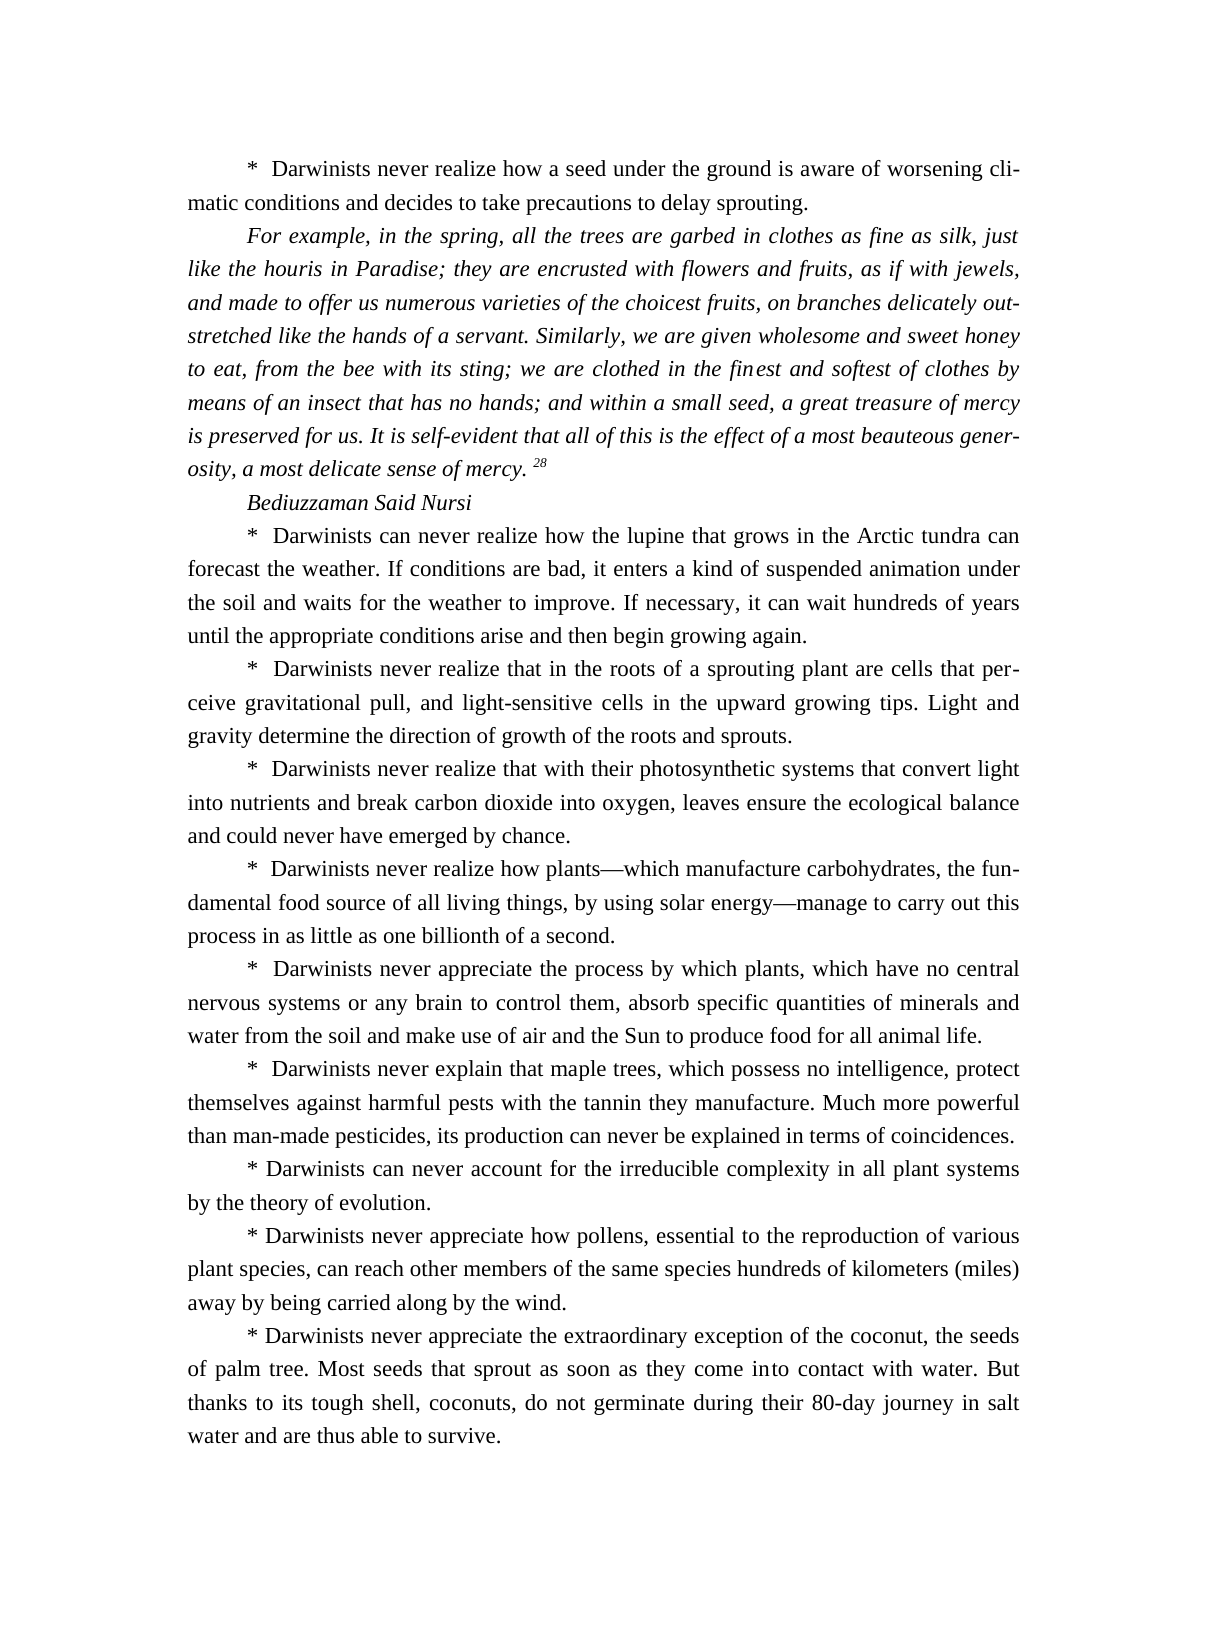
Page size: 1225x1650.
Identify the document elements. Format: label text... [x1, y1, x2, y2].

text Bediuzzaman Said Nursi [187, 483, 1020, 517]
text * Darwinists nev­er ap­pre­ci­ate how pol­lens, es­sen­tial to the re­pro­duc­tion of var­i­ous plant spe­cies, can reach oth­er mem­bers of the same spe­cies hun­dreds of kil­o­me­ters (miles) away by be­ing car­ried along by the wind. [187, 1217, 1020, 1317]
text * Darwinists nev­er ex­plain that ma­ple trees, which pos­sess no in­tel­li­gence, pro­tect them­selves against harm­ful pests with the tan­nin they man­u­fac­ture. Much more pow­er­ful than man-made pes­ti­cides, its pro­duc­tion can nev­er be ex­plained in terms of co­in­ci­den­ces. [187, 1050, 1020, 1150]
text * Darwinists can nev­er ac­count for the ir­re­du­ci­ble com­plex­i­ty in all plant sys­tems by the the­o­ry of ev­o­lu­tion. [187, 1150, 1020, 1217]
text * Darwinists nev­er ap­pre­ci­ate the proc­ess by which plants, which have no cen­tral nerv­ous sys­tems or any brain to con­trol them, ab­sorb spe­cif­ic quan­ti­ties of min­er­als and wa­ter from the soil and make use of air and the Sun to pro­duce food for all an­i­mal life. [187, 950, 1020, 1050]
text * Darwinists nev­er re­al­ize that in the roots of a sprout­ing plant are cells that per­ceive grav­i­ta­tion­al pull, and light-sen­si­tive cells in the up­ward grow­ing tips. Light and grav­i­ty de­ter­mine the di­rec­tion of growth of the roots and sprouts. [187, 650, 1020, 750]
text * Darwinists can nev­er re­al­ize how the lu­pine that grows in the Arctic tun­dra can fore­cast the weath­er. If con­di­tions are bad, it en­ters a kind of sus­pend­ed an­i­ma­tion un­der the soil and waits for the weath­er to im­prove. If nec­es­sa­ry, it can wait hun­dreds of years un­til the ap­pro­pri­ate con­di­tions arise and then be­gin grow­ing again. [187, 517, 1020, 650]
text * Darwinists nev­er re­al­ize how plants—which man­u­fac­ture car­bo­hy­drates, the fun­da­men­tal food source of all liv­ing things, by us­ing so­lar en­er­gy—man­age to car­ry out this proc­ess in as lit­tle as one bil­lionth of a sec­ond. [187, 850, 1020, 950]
text For ex­am­ple, in the spring, all the trees are garbed in clothes as fine as silk, just like the hou­ris in Paradise; they are en­crust­ed with flow­ers and fruits, as if with jew­els, and made to of­fer us nu­mer­ous va­ri­e­ties of the choic­est fruits, on branch­es del­i­cate­ly out­stretched like the hands of a ser­vant. Similarly, we are giv­en whole­some and sweet hon­ey to eat, from the bee with its sting; we are clothed in the fin­est and soft­est of clothes by means of an in­sect that has no hands; and with­in a small seed, a great treas­ure of mer­cy is pre­served for us. It is self-ev­i­dent that all of this is the ef­fect of a most beau­te­ous gen­er­os­i­ty, a most del­i­cate sense of mer­cy. 28 [187, 217, 1020, 483]
text * Darwinists nev­er ap­pre­ci­ate the ex­traor­di­na­ry ex­cep­tion of the co­co­nut, the seeds of palm tree. Most seeds that sprout as soon as they come in­to con­tact with wa­ter. But thanks to its tough shell, co­co­nuts, do not ger­mi­nate dur­ing their 80-day jour­ney in salt wa­ter and are thus able to sur­vive. [187, 1317, 1020, 1450]
text * Darwinists nev­er re­al­ize how a seed un­der the ground is aware of wor­sen­ing cli­mat­ic con­di­tions and de­cides to take pre­cau­tions to de­lay sprout­ing. [187, 150, 1020, 217]
text * Darwinists nev­er re­al­ize that with their pho­to­syn­thet­ic sys­tems that con­vert light in­to nu­tri­ents and break car­bon di­ox­ide in­to ox­y­gen, leaves en­sure the ec­o­log­i­cal bal­ance and could nev­er have emerged by chance. [187, 750, 1020, 850]
